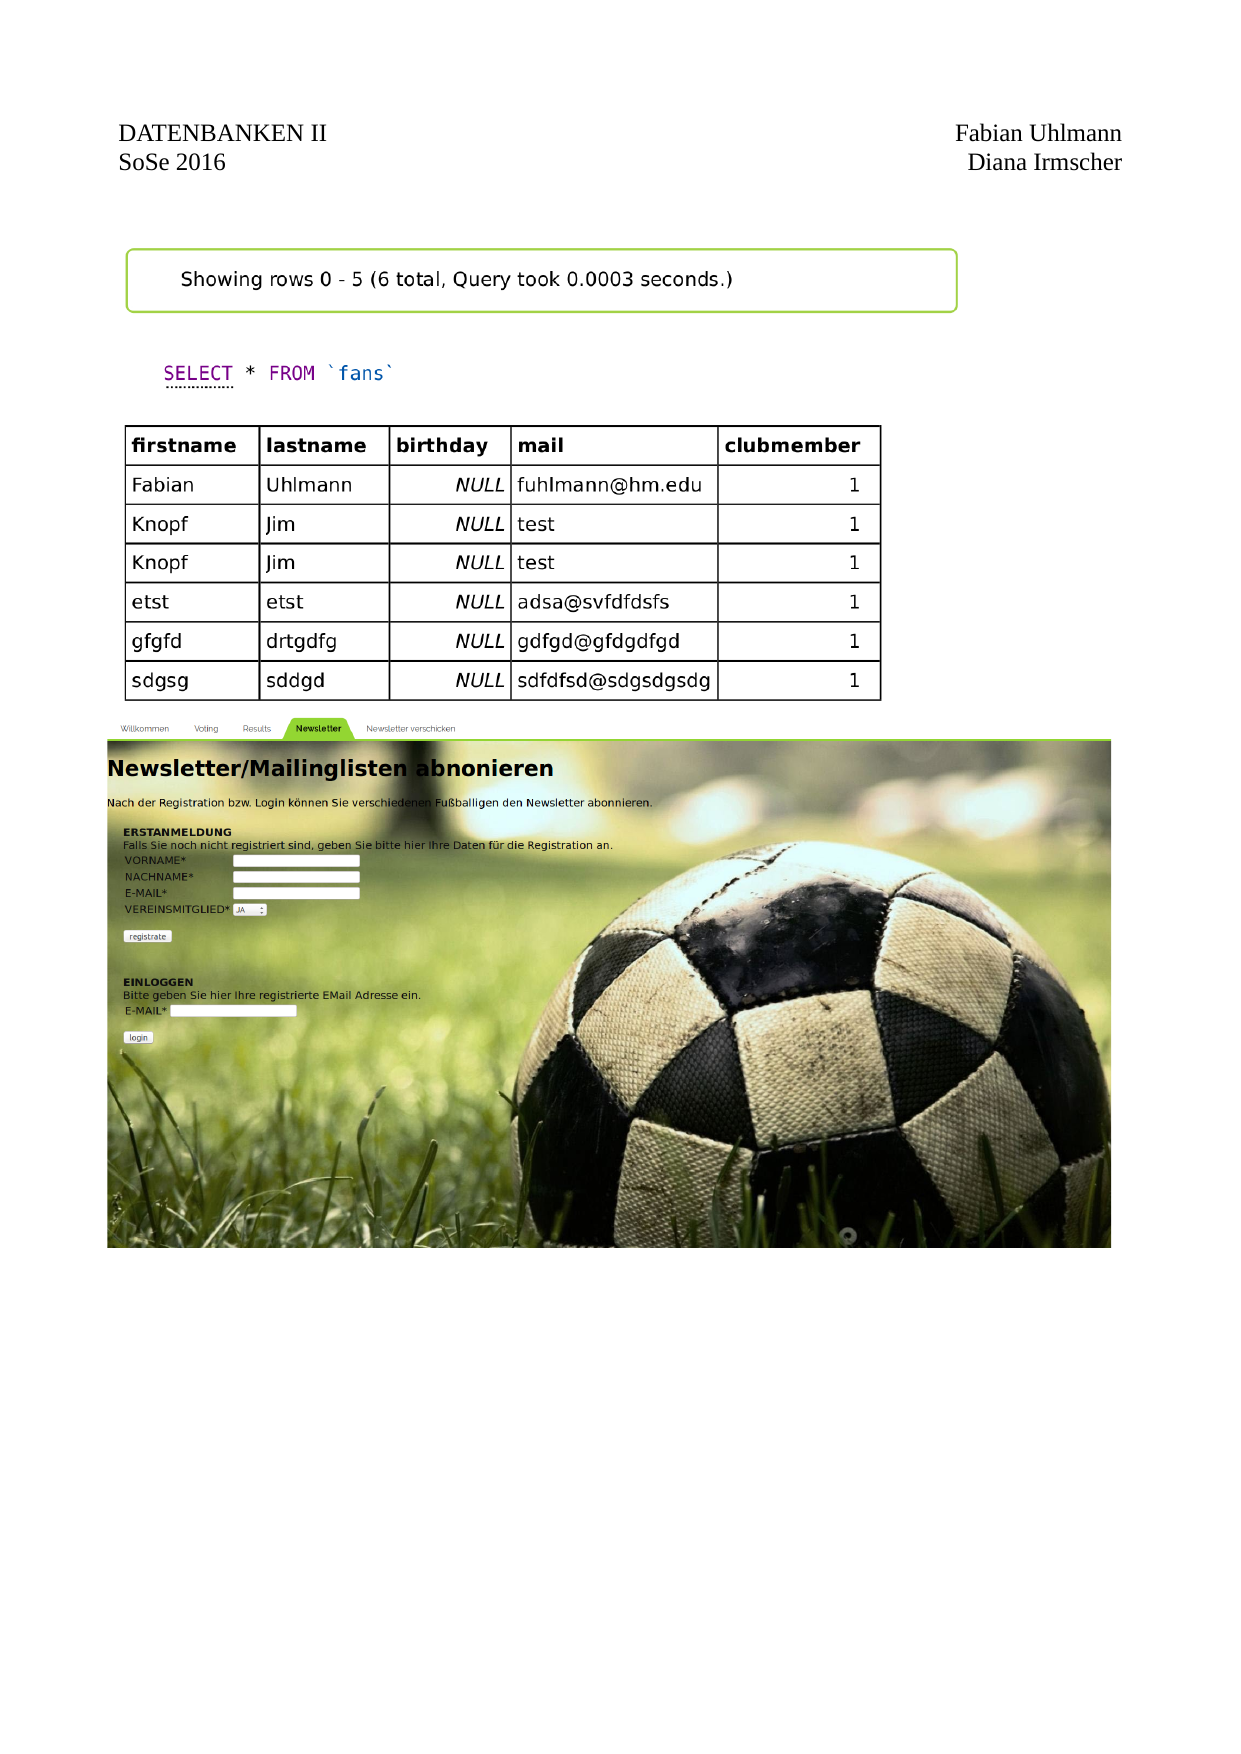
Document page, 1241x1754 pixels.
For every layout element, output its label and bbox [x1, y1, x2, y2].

picture [107, 237, 1117, 1248]
